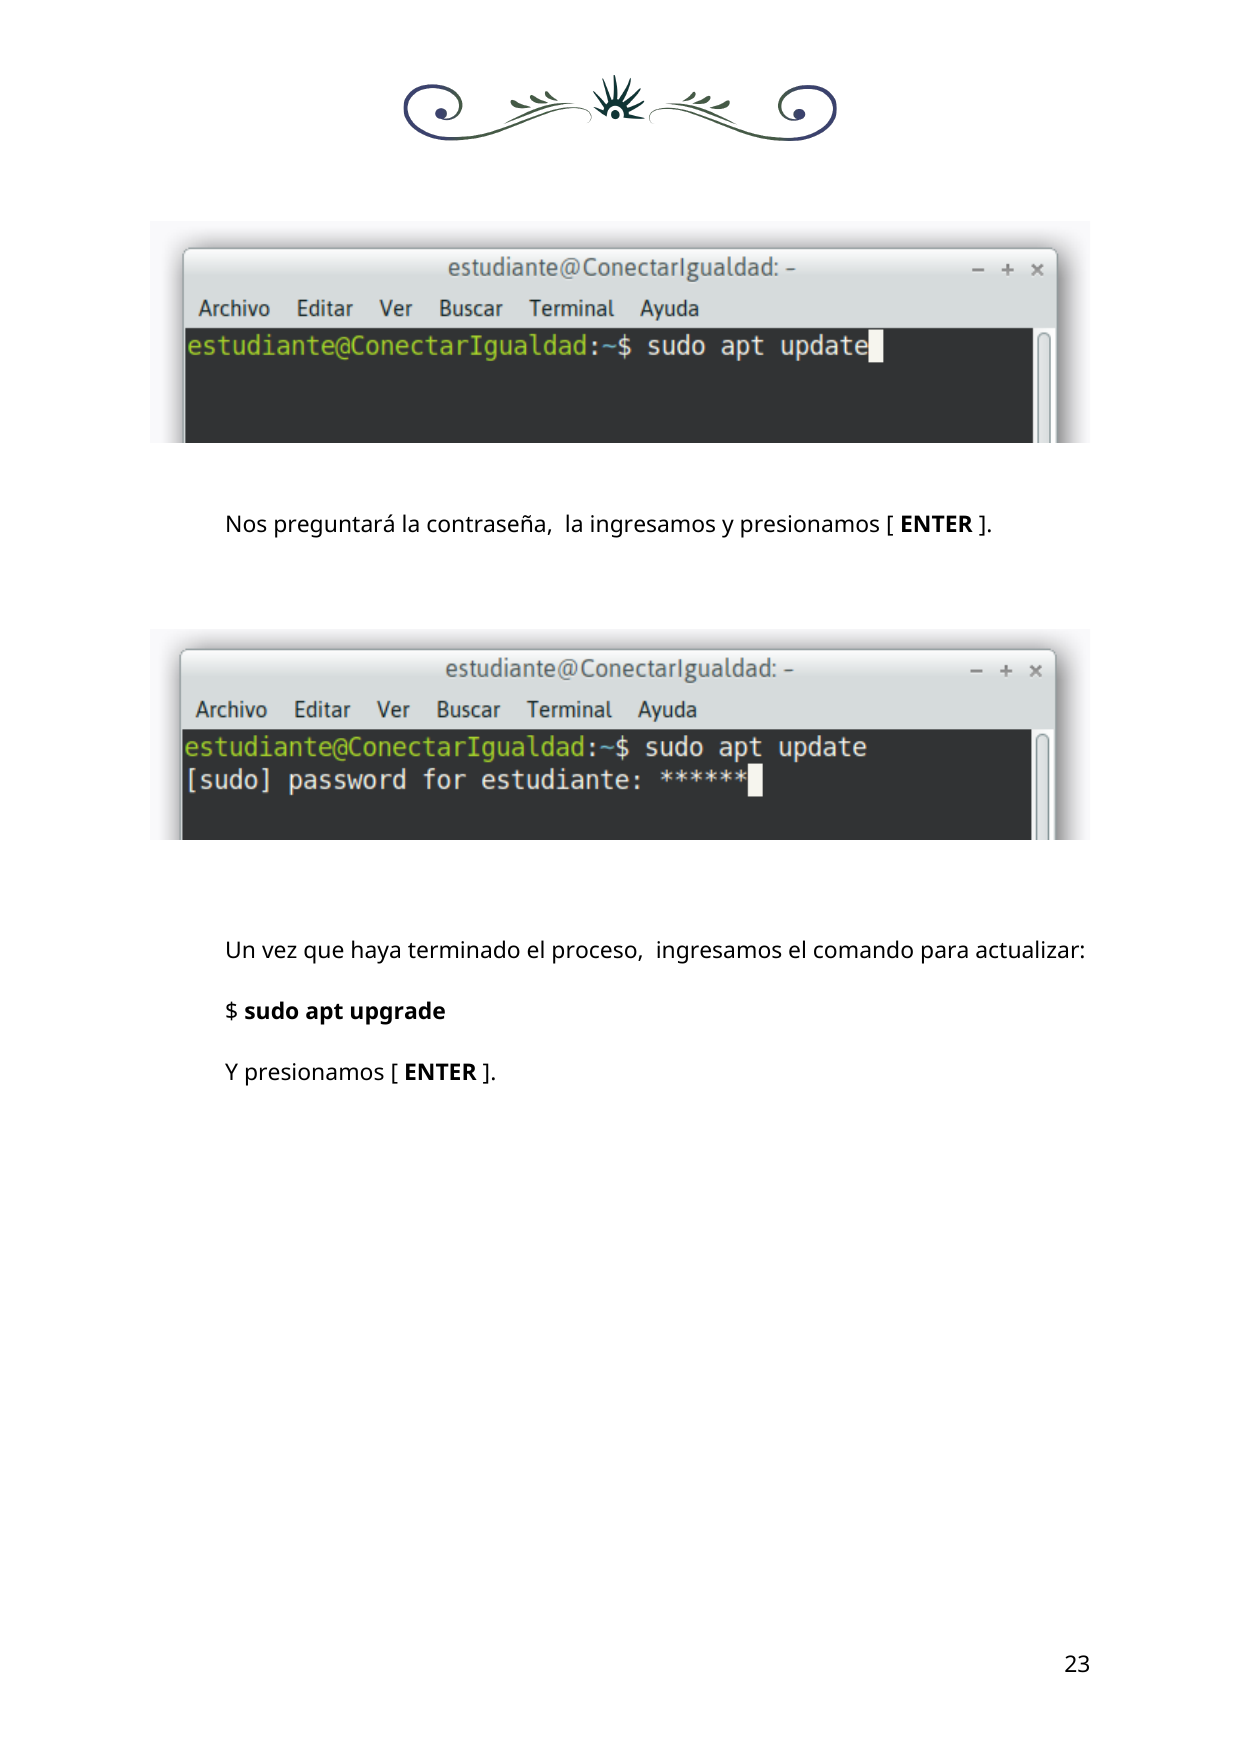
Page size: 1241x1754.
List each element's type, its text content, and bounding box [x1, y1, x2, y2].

text Y presionamos [ ENTER ]. [150, 1056, 1090, 1087]
picture [403, 75, 837, 141]
picture [150, 221, 1091, 443]
picture [150, 629, 1091, 840]
text Nos preguntará la contraseña, la ingresamos y presionamos [ ENTER ]. [150, 508, 1090, 539]
text $ sudo apt upgrade [150, 995, 1090, 1026]
text Un vez que haya terminado el proceso, ingresamos el comando para actualizar: [150, 934, 1090, 966]
